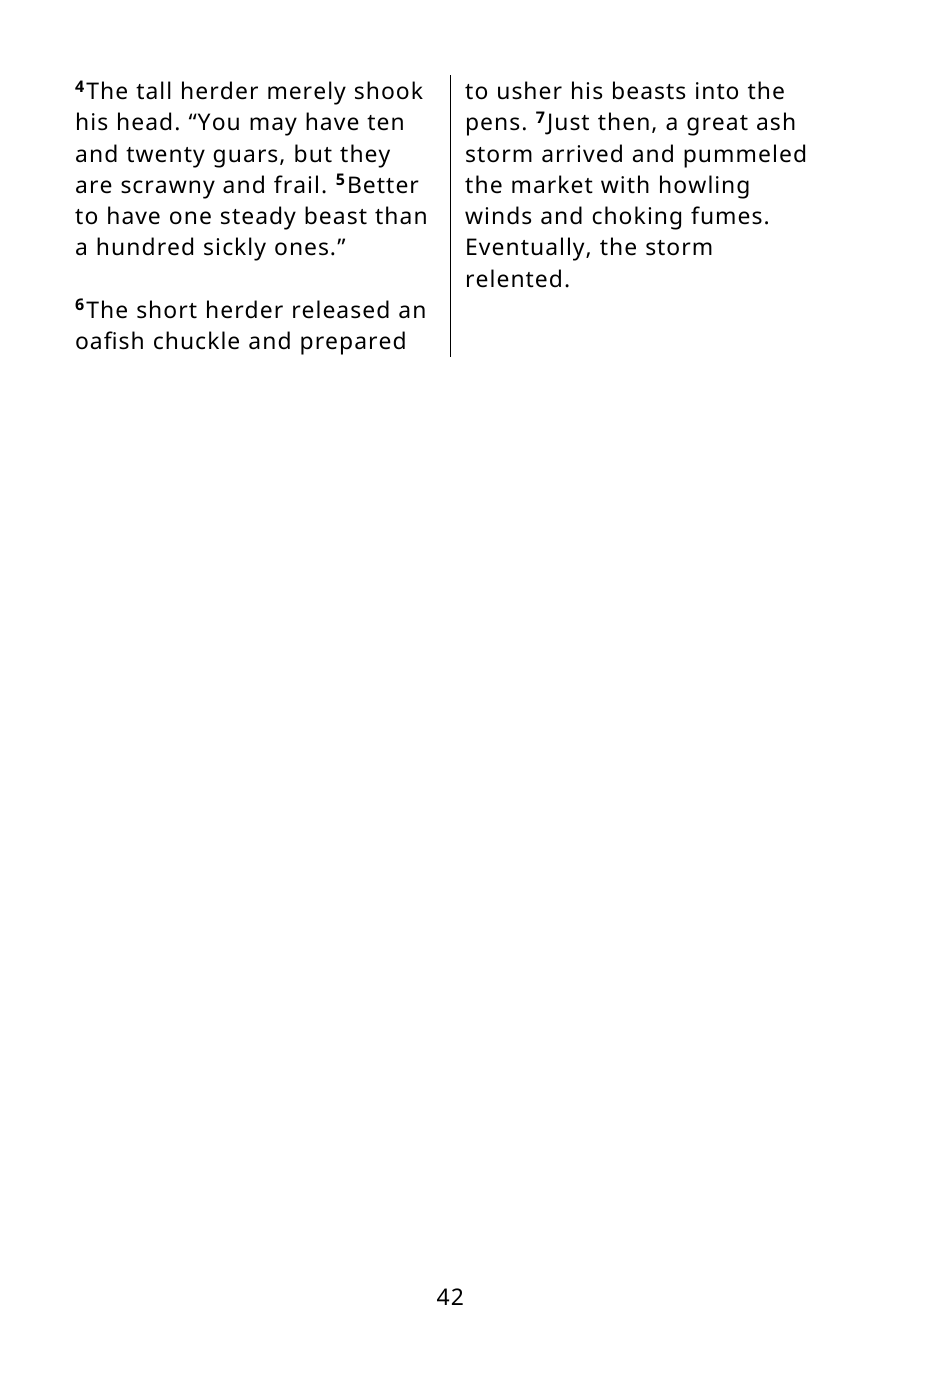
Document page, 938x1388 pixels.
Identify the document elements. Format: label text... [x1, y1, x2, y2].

text 6The short herder released an oafish chuckle and prepared [75, 294, 435, 356]
text to usher his beasts into the pens. 7Just then, a great ash storm arrived and pummeled the market with howling winds and choking fumes. Eventually, the storm relented. [465, 75, 825, 294]
text 4The tall herder merely shook his head. “You may have ten and twenty guars, but they are scrawny and frail. 5Better to have one steady beast than a hundred sickly ones.” [75, 75, 435, 262]
